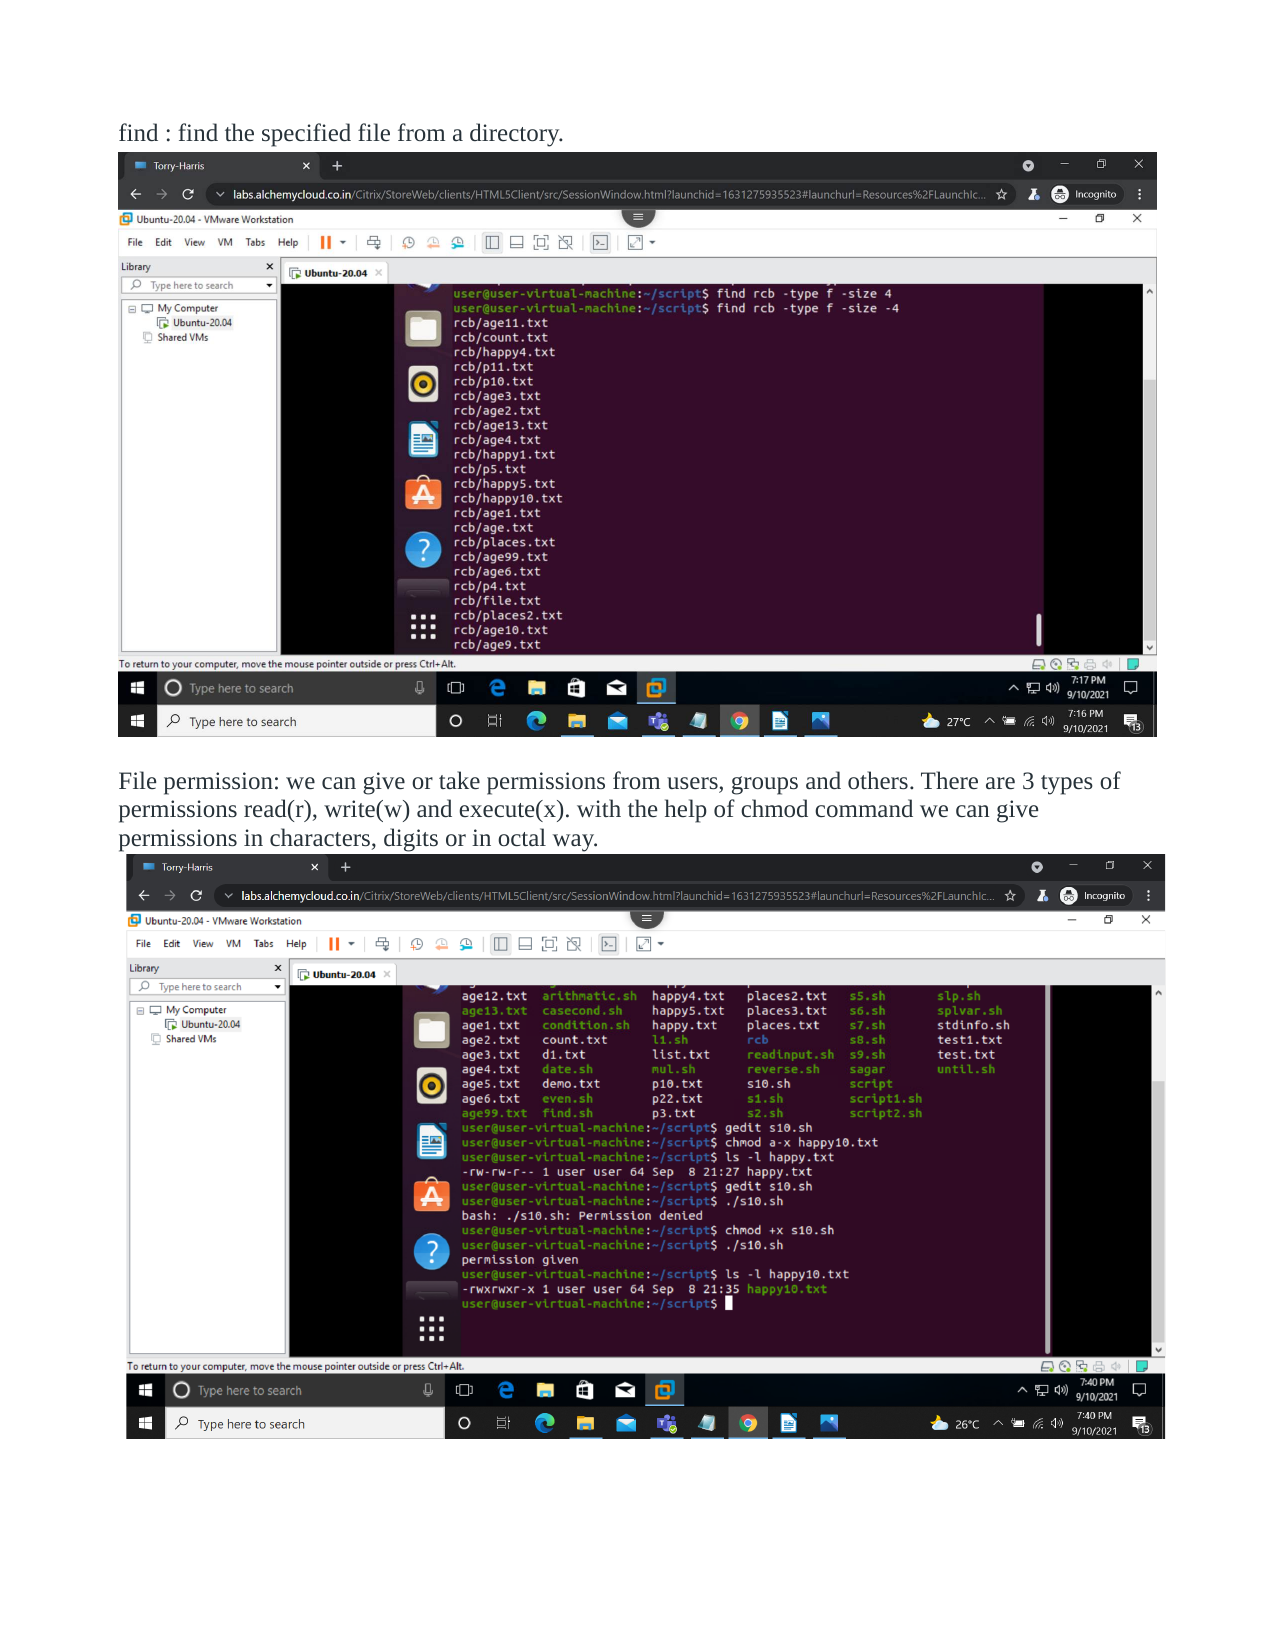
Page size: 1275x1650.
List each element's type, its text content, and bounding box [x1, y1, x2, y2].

text File permission: we can give or take permissions from users, groups and others. There are 3 types of permissions read(r), write(w) and execute(x). with the help of chmod command we can give permissions in characters, digits or in octal way. [118, 766, 1157, 852]
picture [126, 854, 1166, 1439]
picture [118, 152, 1157, 737]
text find : find the specified file from a directory. [118, 118, 1157, 147]
